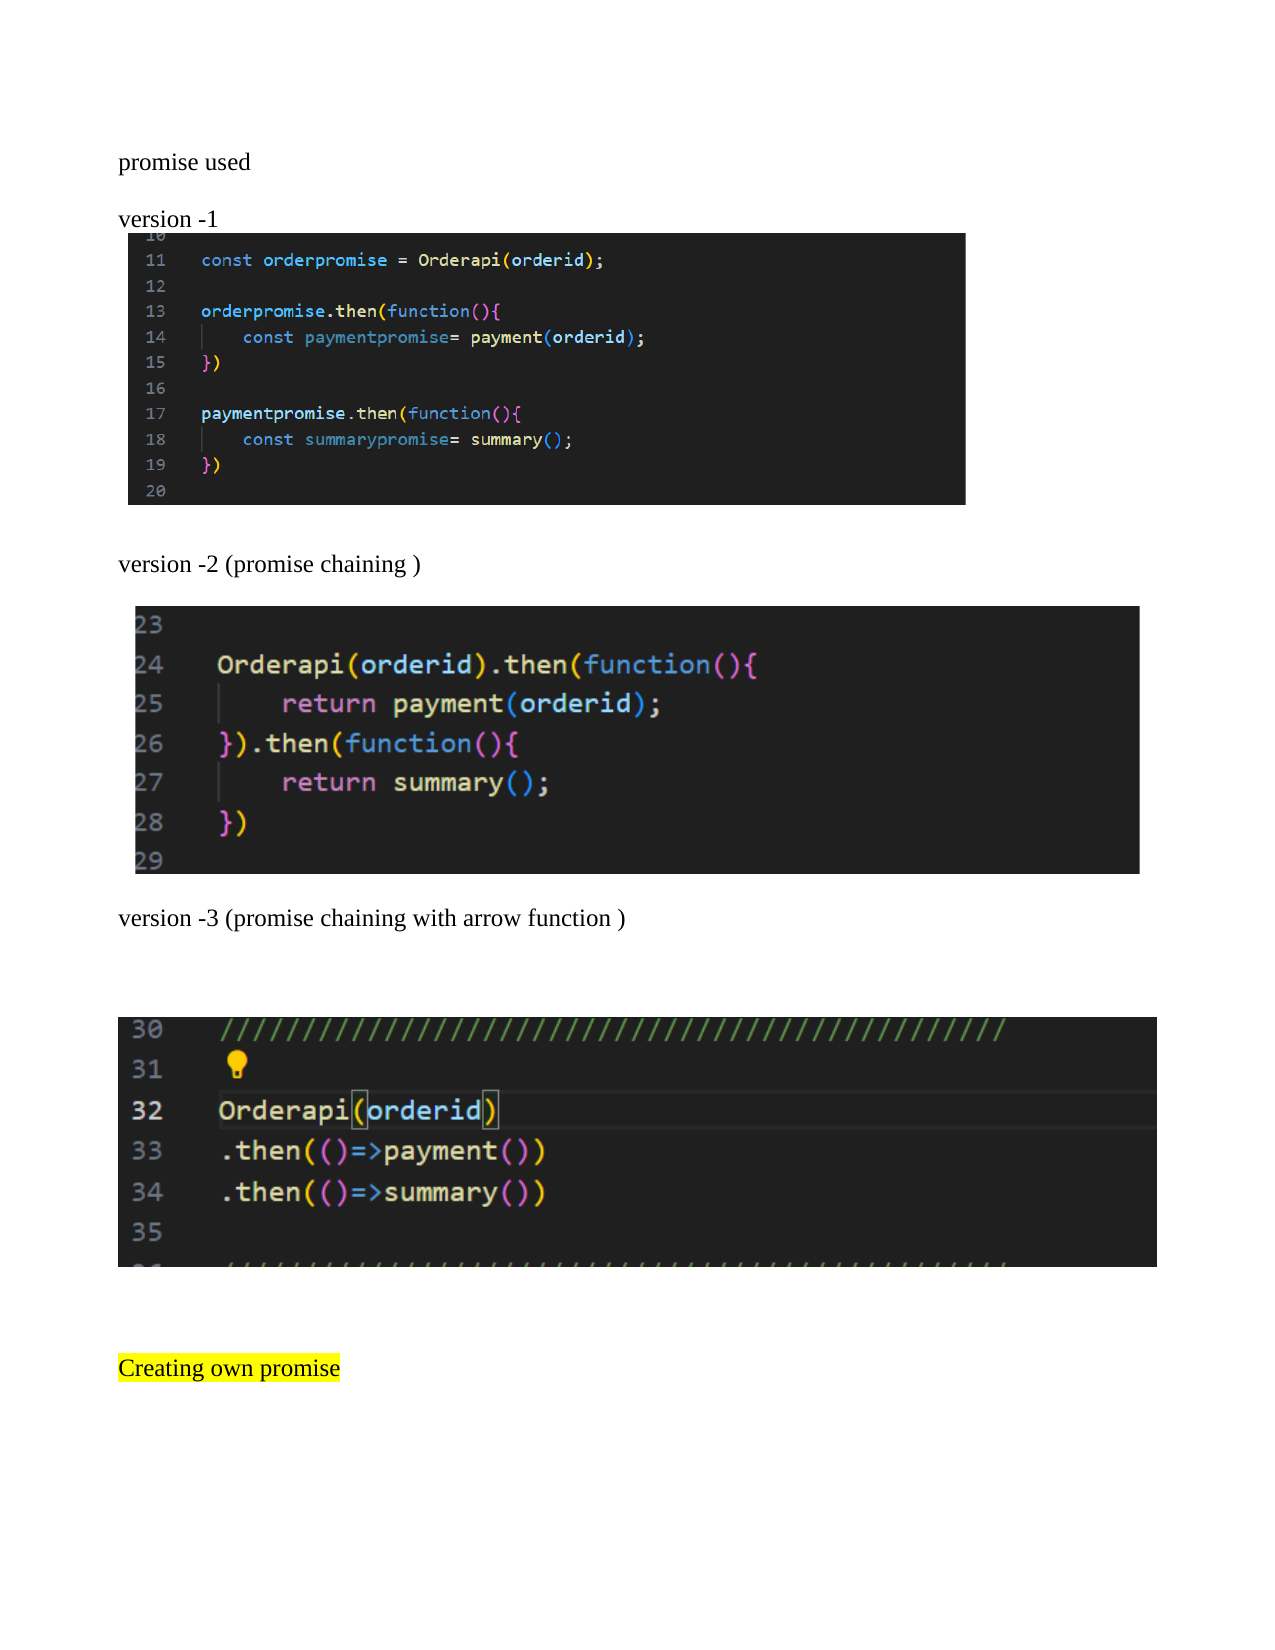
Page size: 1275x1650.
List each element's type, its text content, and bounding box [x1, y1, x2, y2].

picture [135, 606, 1140, 874]
picture [118, 1017, 1157, 1267]
text promise used [118, 147, 1157, 176]
text version -3 (promise chaining with arrow function ) [118, 607, 1157, 932]
text version -1 [118, 204, 1157, 233]
picture [128, 233, 966, 505]
text version -2 (promise chaining ) [118, 549, 1157, 578]
text Creating own promise [118, 1353, 1157, 1382]
